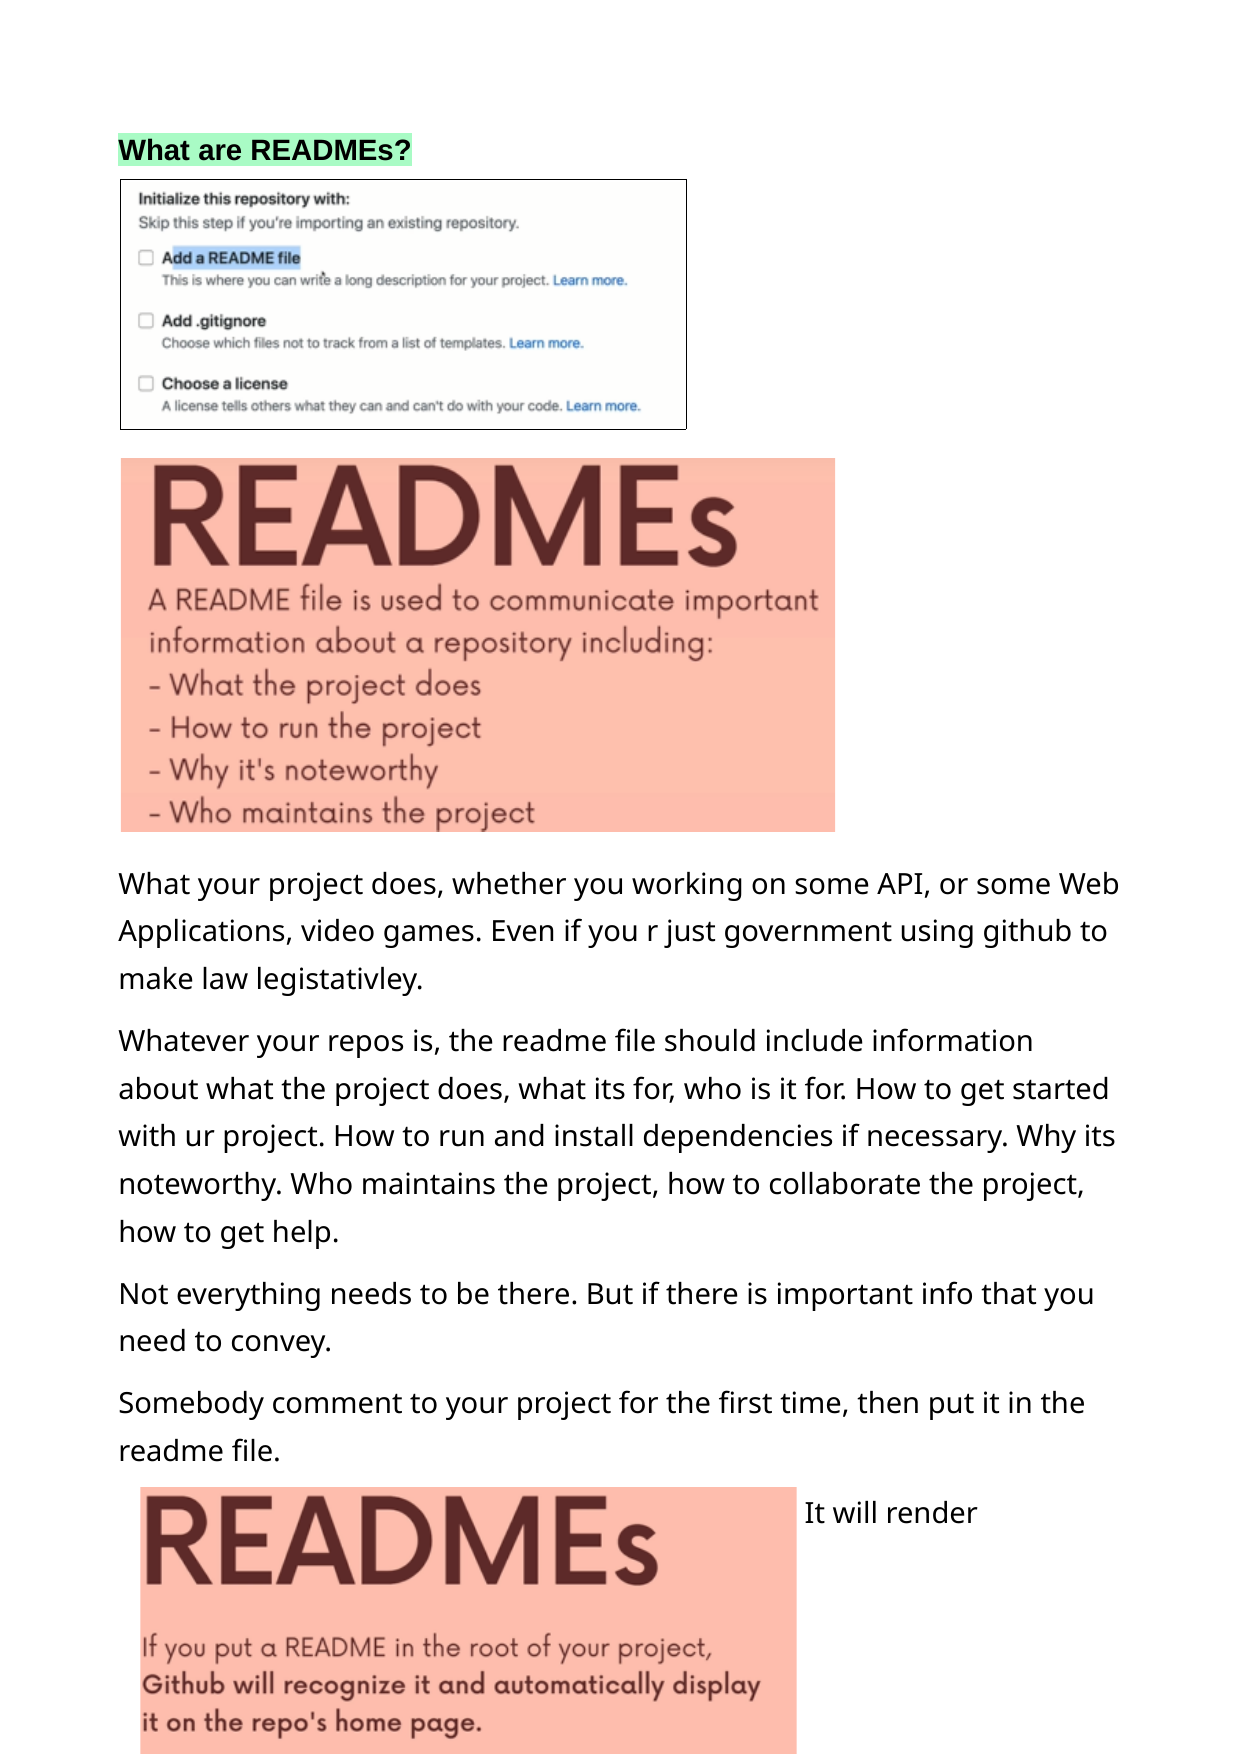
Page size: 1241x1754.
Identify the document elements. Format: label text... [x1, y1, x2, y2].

text Somebody comment to your project for the first time, then put it in the readme file. [118, 1383, 1122, 1470]
picture [120, 458, 836, 832]
picture [140, 1487, 797, 1754]
text [118, 1493, 140, 1532]
text What your project does, whether you working on some API, or some Web Applications, video games. Even if you r just government using github to make law legistativley. [118, 863, 1122, 998]
text Whatever your repos is, the readme file should include information about what the project does, what its for, who is it for. How to get started with ur project. How to run and install dependencies if necessary. Why its noteworthy. Who maintains the project, how to collaborate the project, how to get help. [118, 1020, 1122, 1251]
text It will render [797, 1493, 1122, 1532]
picture [123, 182, 683, 426]
subtitle What are READMEs? [412, 133, 1122, 166]
text Not everything needs to be there. But if there is important info that you need to convey. [118, 1273, 1122, 1360]
